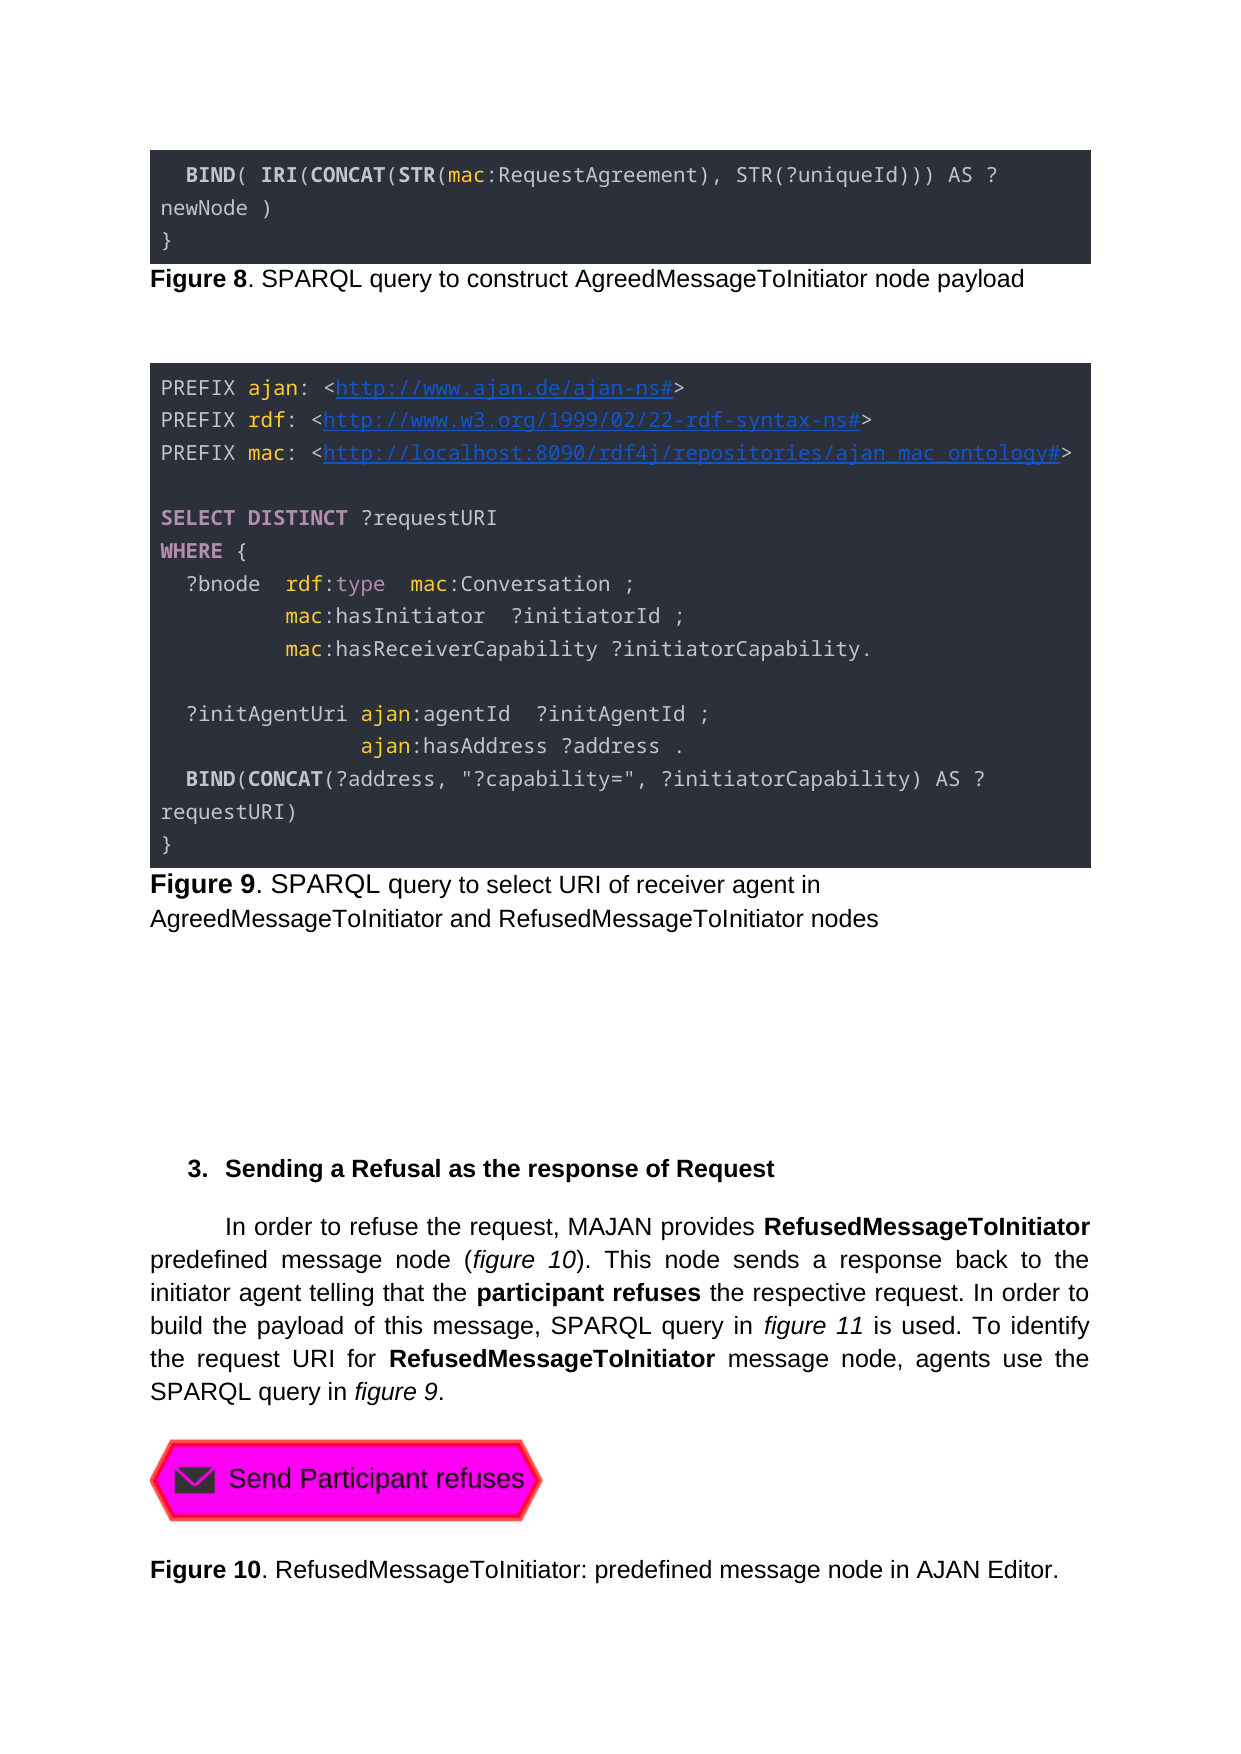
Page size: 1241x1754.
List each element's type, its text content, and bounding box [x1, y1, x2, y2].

text Figure 8. SPARQL query to construct AgreedMessageToInitiator node payload [150, 264, 1090, 293]
table_header BIND( IRI(CONCAT(STR(mac:RequestAgreement), STR(?uniqueId))) AS ?newNode ) } [150, 150, 1091, 264]
text In order to refuse the request, MAJAN provides RefusedMessageToInitiator predefined message node (figure 10). This node sends a response back to the initiator agent telling that the participant refuses the respective request. In order to build the payload of this message, SPARQL query in figure 11 is used. To identify the request URI for RefusedMessageToInitiator message node, agents use the SPARQL query in figure 9. [150, 1212, 1090, 1405]
table_header PREFIX ajan: <http://www.ajan.de/ajan-ns#> PREFIX rdf: <http://www.w3.org/1999/02/22-rdf-syntax-ns#> PREFIX mac: <http://localhost:8090/rdf4j/repositories/ajan_mac_ontology#> SELECT DISTINCT ?requestURI WHERE { ?bnode rdf:type mac:Conversation ; mac:hasInitiator ?initiatorId ; mac:hasReceiverCapability ?initiatorCapability. ?initAgentUri ajan:agentId ?initAgentId ; ajan:hasAddress ?address . BIND(CONCAT(?address, "?capability=", ?initiatorCapability) AS ?requestURI) } [150, 363, 1091, 868]
text Figure 10. RefusedMessageToInitiator: predefined message node in AJAN Editor. [150, 1555, 1090, 1584]
text Figure 9. SPARQL query to select URI of receiver agent in AgreedMessageToInitiator and RefusedMessageToInitiator nodes [150, 868, 1090, 933]
picture [150, 1434, 548, 1527]
list Sending a Refusal as the response of Request [187, 1153, 1090, 1182]
